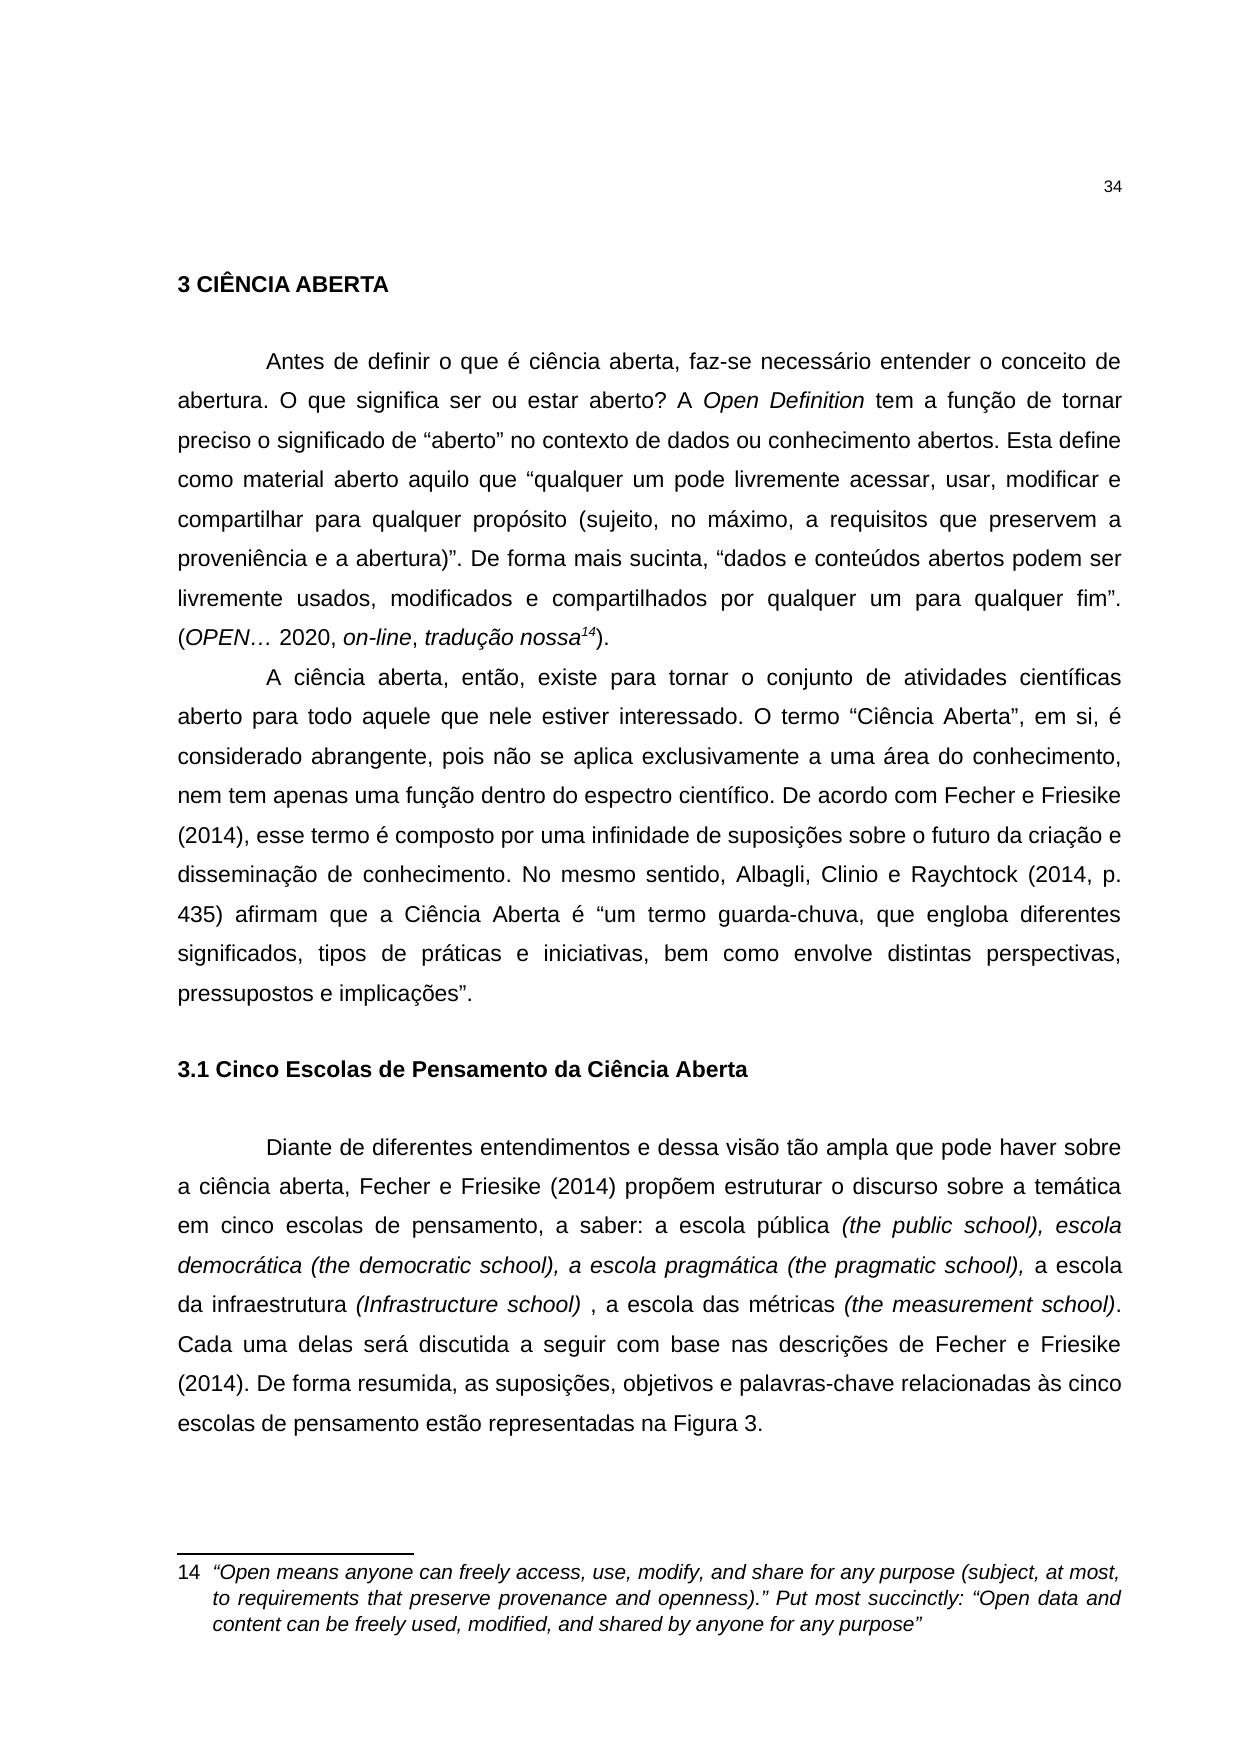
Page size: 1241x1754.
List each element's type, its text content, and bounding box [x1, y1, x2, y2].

subtitle 3 CIÊNCIA ABERTA [177, 271, 1122, 297]
text “Open means anyone can freely access, use, modify, and share for any purpose (subject, at most, to requirements that preserve provenance and openness).” Put most succinctly: “Open data and content can be freely used, modified, and shared by anyone for any purpose” [177, 1560, 1122, 1636]
text Antes de definir o que é ciência aberta, faz-se necessário entender o conceito de abertura. O que significa ser ou estar aberto? A Open Definition tem a função de tornar preciso o significado de “aberto” no contexto de dados ou conhecimento abertos. Esta define como material aberto aquilo que “qualquer um pode livremente acessar, usar, modificar e compartilhar para qualquer propósito (sujeito, no máximo, a requisitos que preservem a proveniência e a abertura)”. De forma mais sucinta, “dados e conteúdos abertos podem ser livremente usados, modificados e compartilhados por qualquer um para qualquer fim”. (OPEN… 2020, on-line, tradução nossa). [177, 348, 1122, 651]
subtitle 3.1 Cinco Escolas de Pensamento da Ciência Aberta [177, 1056, 1122, 1083]
text A ciência aberta, então, existe para tornar o conjunto de atividades científicas aberto para todo aquele que nele estiver interessado. O termo “Ciência Aberta”, em si, é considerado abrangente, pois não se aplica exclusivamente a uma área do conhecimento, nem tem apenas uma função dentro do espectro científico. De acordo com Fecher e Friesike (2014), esse termo é composto por uma infinidade de suposições sobre o futuro da criação e disseminação de conhecimento. No mesmo sentido, Albagli, Clinio e Raychtock (2014, p. 435) afirmam que a Ciência Aberta é “um termo guarda-chuva, que engloba diferentes significados, tipos de práticas e iniciativas, bem como envolve distintas perspectivas, pressupostos e implicações”. [177, 664, 1122, 1006]
text Diante de diferentes entendimentos e dessa visão tão ampla que pode haver sobre a ciência aberta, Fecher e Friesike (2014) propõem estruturar o discurso sobre a temática em cinco escolas de pensamento, a saber: a escola pública (the public school), escola democrática (the democratic school), a escola pragmática (the pragmatic school), a escola da infraestrutura (Infrastructure school) , a escola das métricas (the measurement school). Cada uma delas será discutida a seguir com base nas descrições de Fecher e Friesike (2014). De forma resumida, as suposições, objetivos e palavras-chave relacionadas às cinco escolas de pensamento estão representadas na Figura 3. [177, 1133, 1122, 1436]
